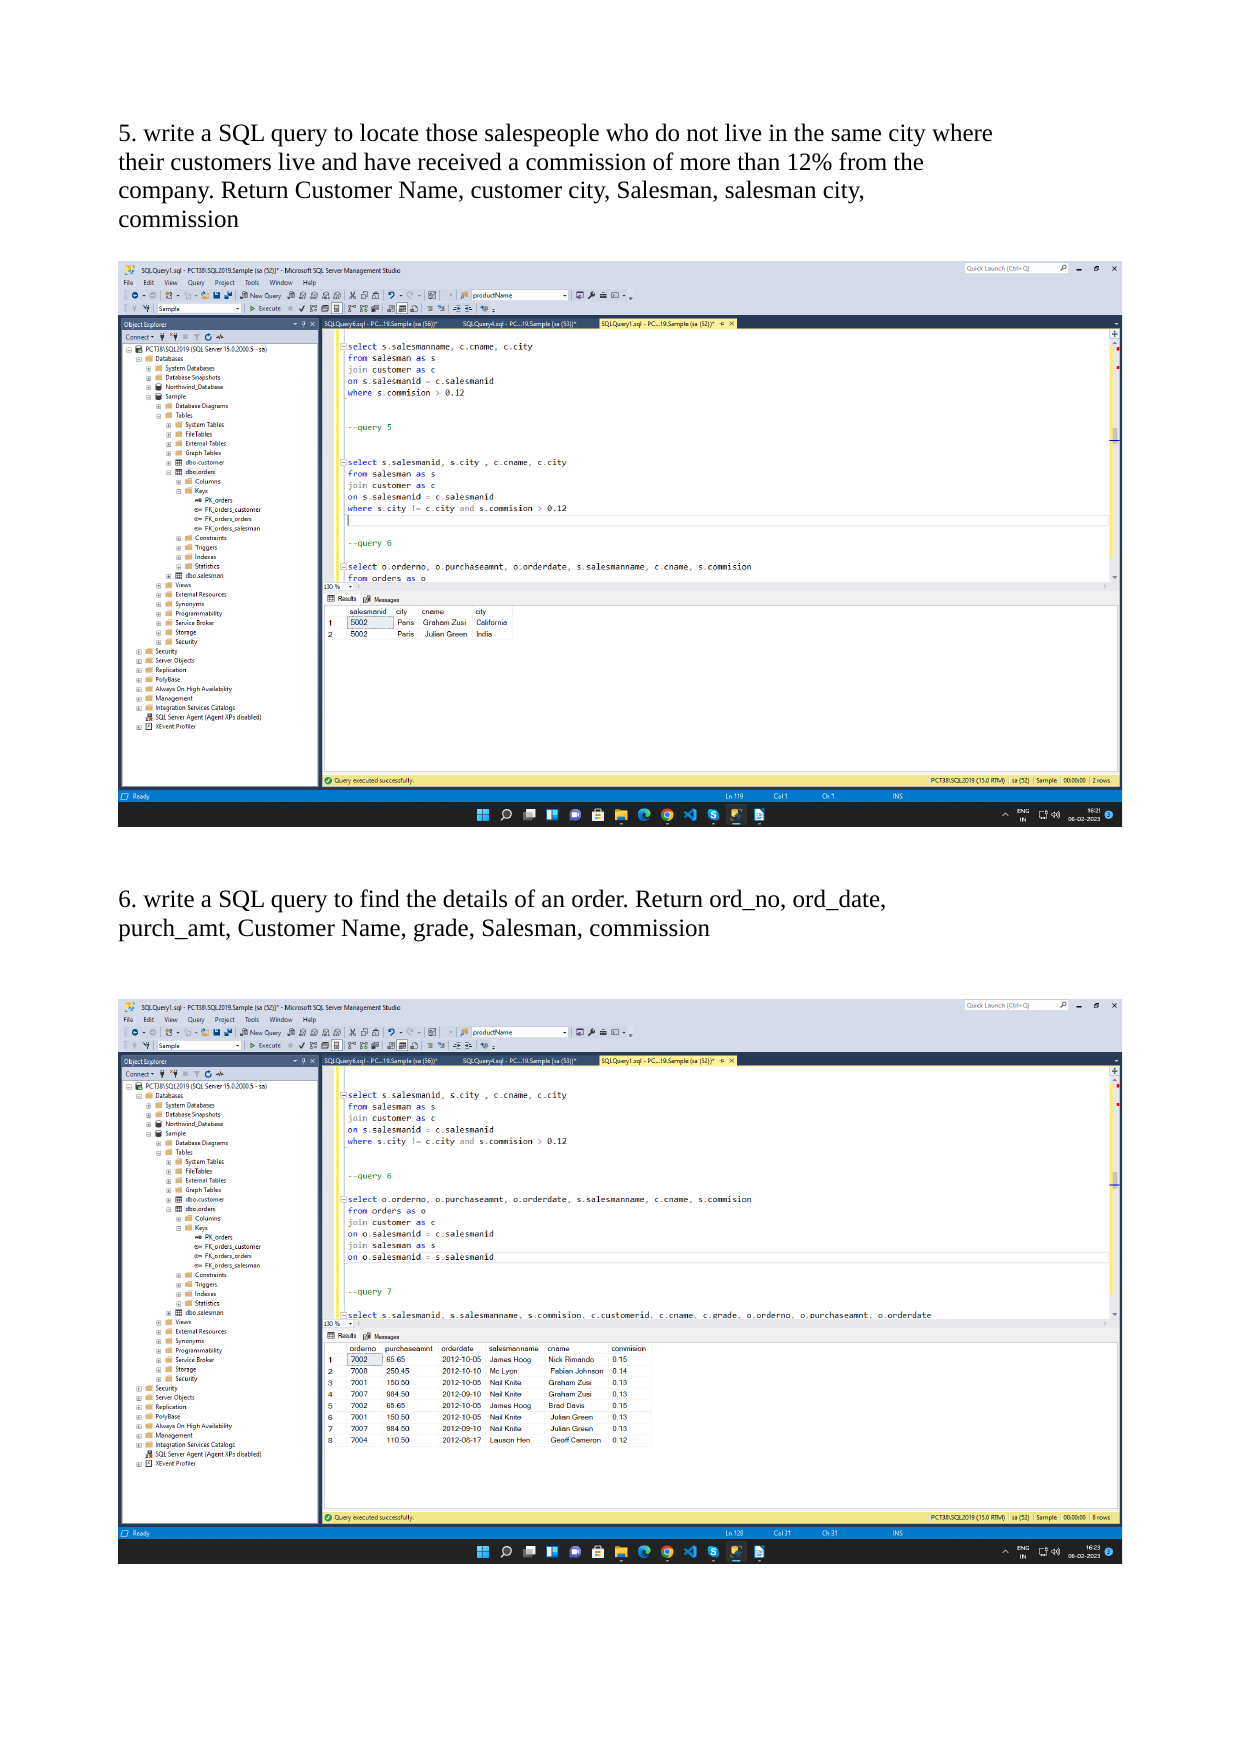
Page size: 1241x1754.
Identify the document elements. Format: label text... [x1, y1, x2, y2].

text their customers live and have received a commission of more than 12% from the [118, 147, 1122, 176]
text 6. write a SQL query to find the details of an order. Return ord_no, ord_date, [118, 884, 1122, 913]
picture [118, 261, 1123, 827]
text company. Return Customer Name, customer city, Salesman, salesman city, [118, 176, 1122, 204]
picture [118, 999, 1123, 1564]
text purch_amt, Customer Name, grade, Salesman, commission [118, 913, 1122, 942]
text commission [118, 204, 1122, 233]
text 5. write a SQL query to locate those salespeople who do not live in the same city where [118, 118, 1122, 147]
